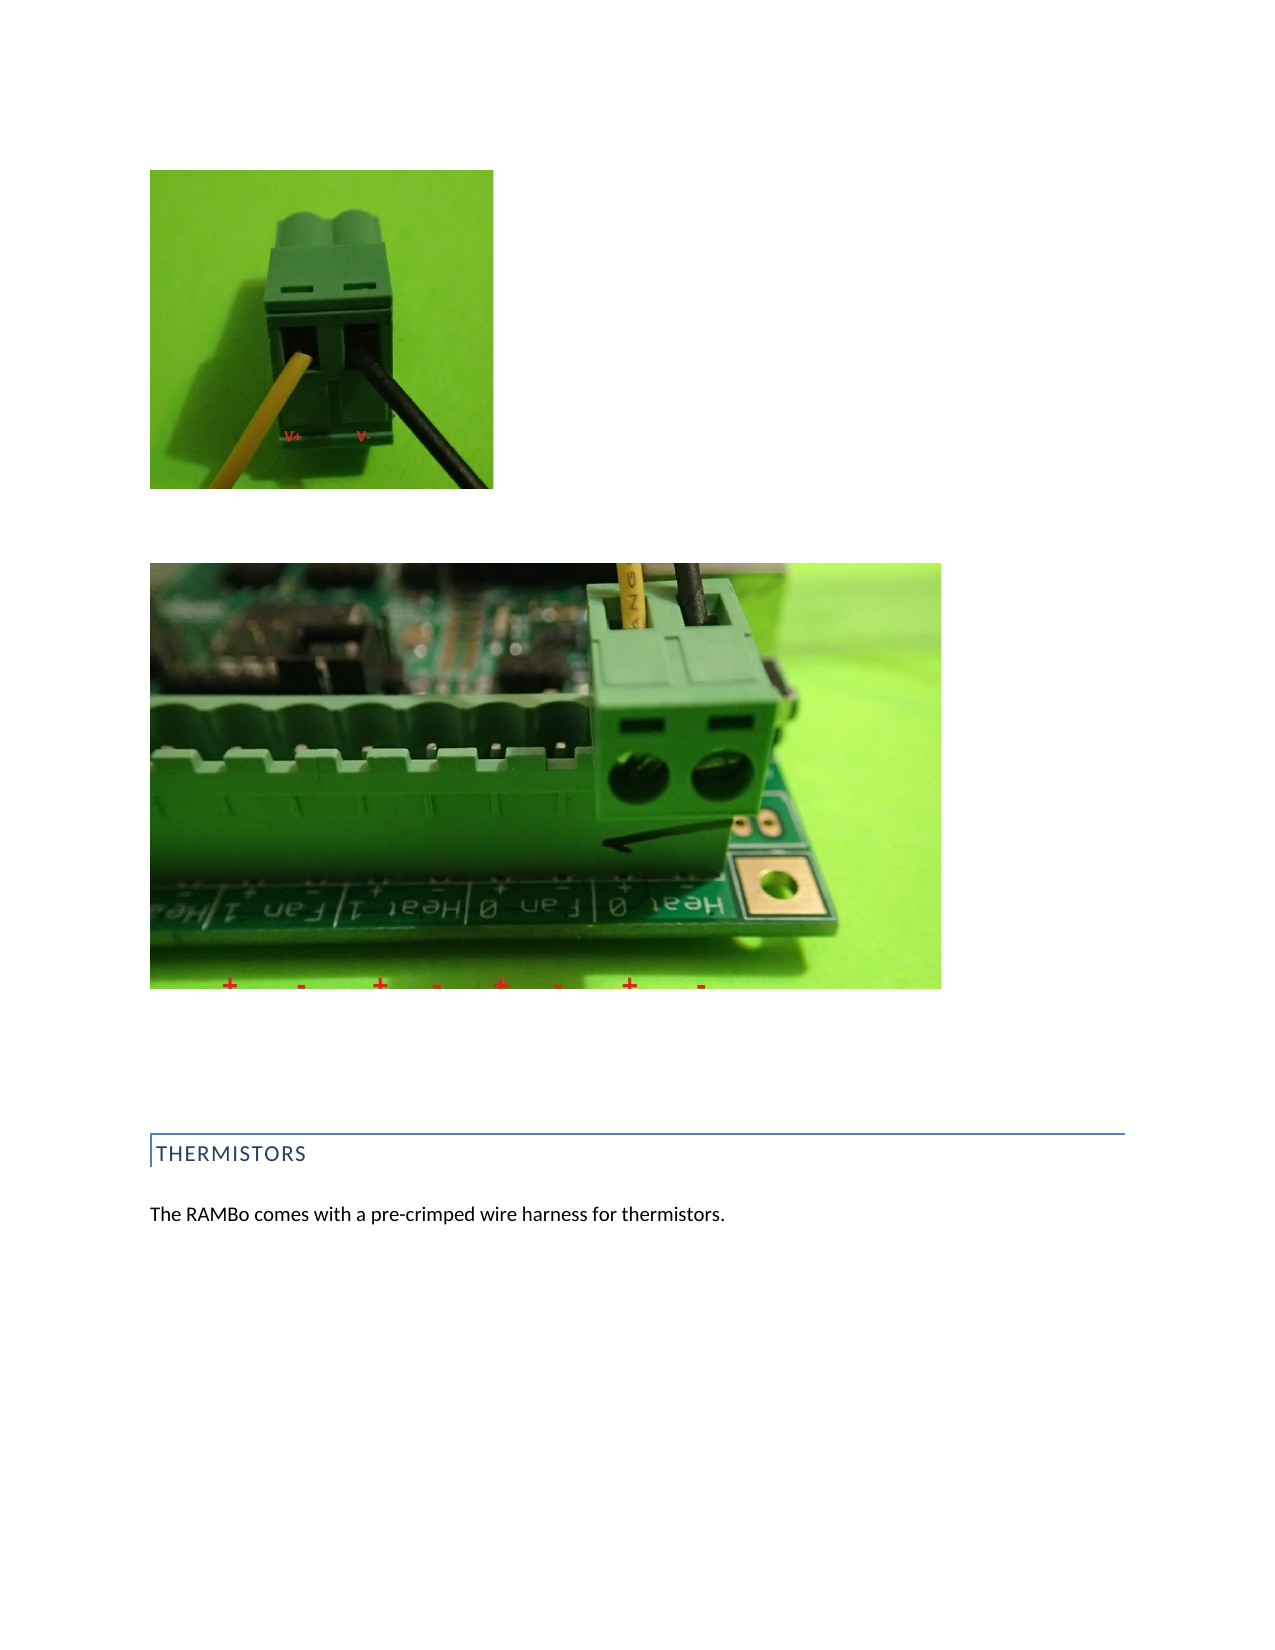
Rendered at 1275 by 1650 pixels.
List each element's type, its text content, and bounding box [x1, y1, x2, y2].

subtitle Thermistors [152, 1135, 1125, 1167]
text The RAMBo comes with a pre-crimped wire harness for thermistors. [150, 1201, 1125, 1227]
